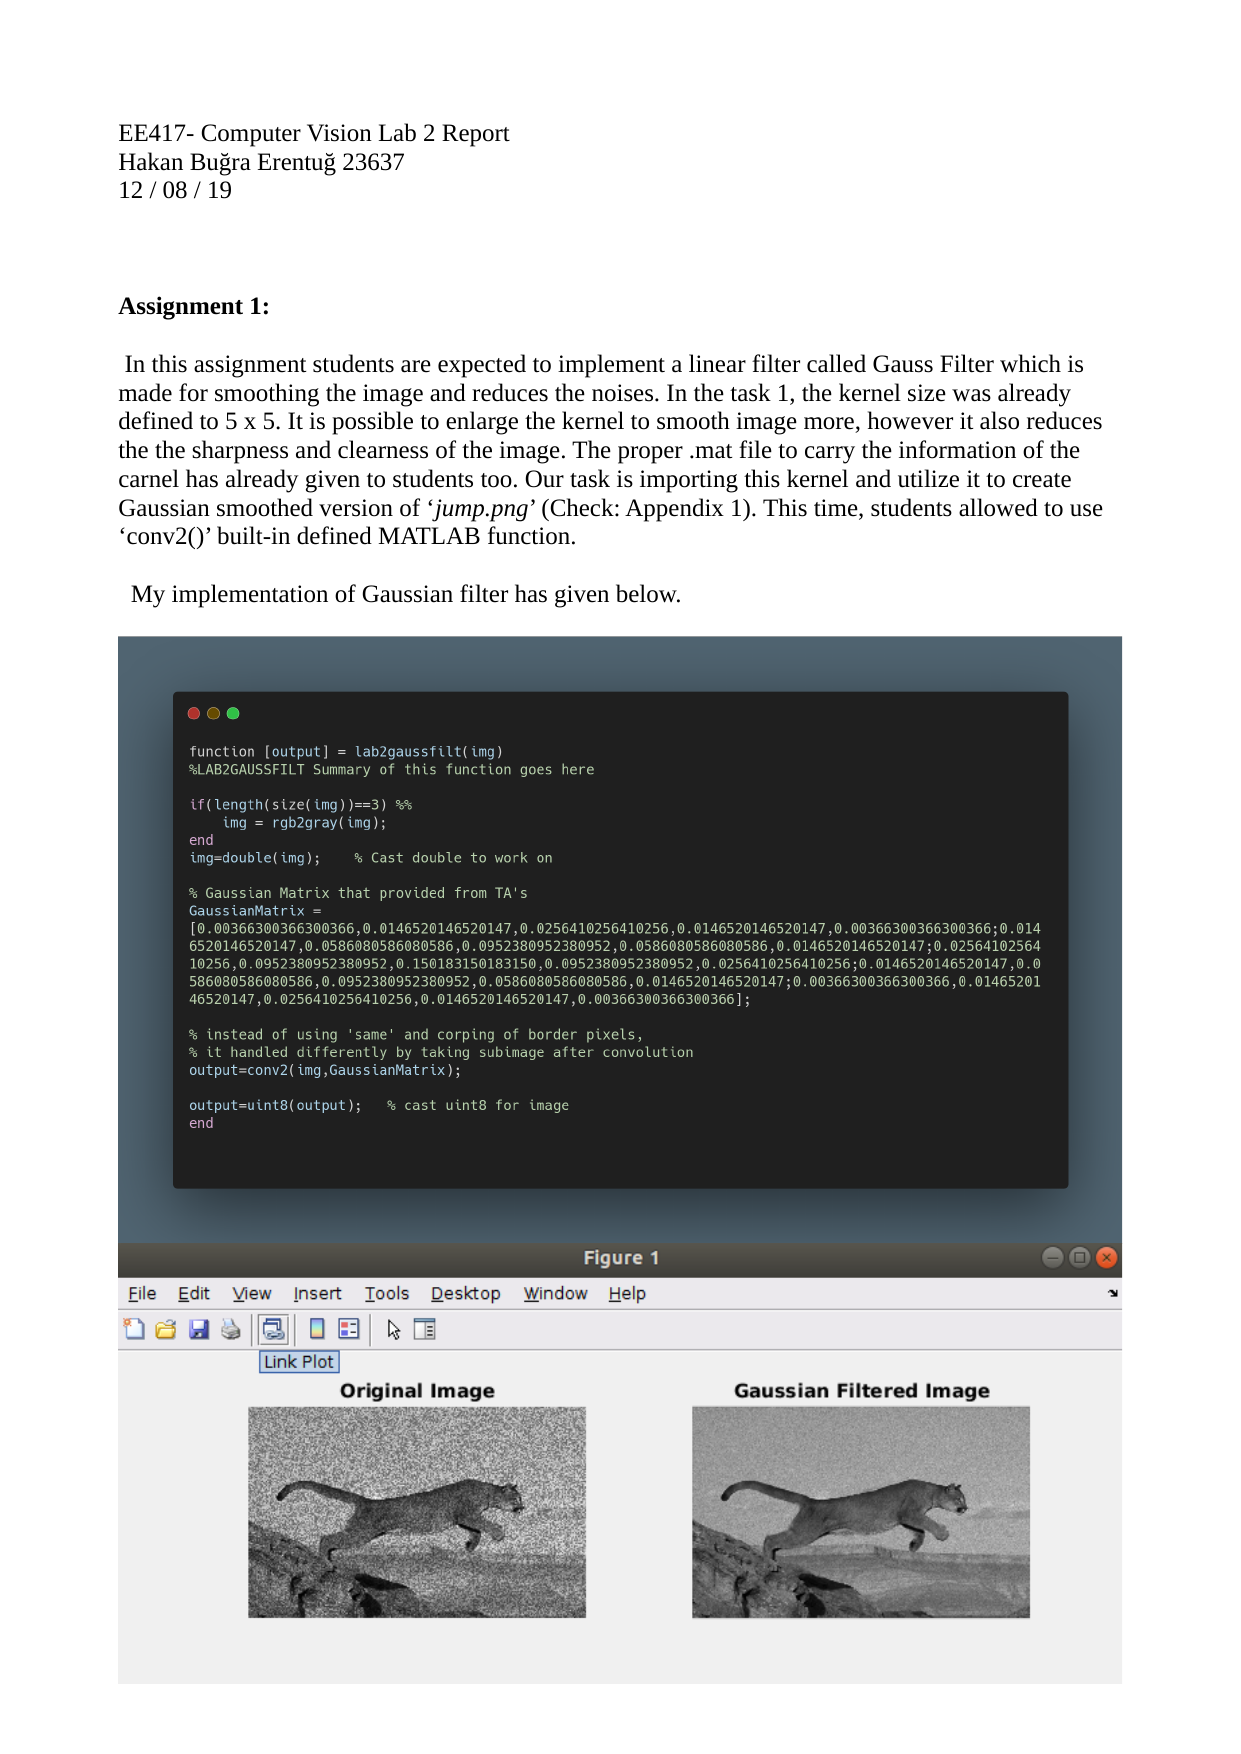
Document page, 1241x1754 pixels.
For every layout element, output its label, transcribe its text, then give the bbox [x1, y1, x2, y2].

text Assignment 1: [118, 291, 1122, 320]
text My implementation of Gaussian filter has given below. [118, 579, 1122, 608]
picture [118, 636, 1123, 1684]
text In this assignment students are expected to implement a linear filter called Gauss Filter which is made for smoothing the image and reduces the noises. In the task 1, the kernel size was already defined to 5 x 5. It is possible to enlarge the kernel to smooth image more, however it also reduces the the sharpness and clearness of the image. The proper .mat file to carry the information of the carnel has already given to students too. Our task is importing this kernel and utilize it to create Gaussian smoothed version of ‘jump.png’ (Check: Appendix 1). This time, students allowed to use ‘conv2()’ built-in defined MATLAB function. [118, 349, 1122, 550]
